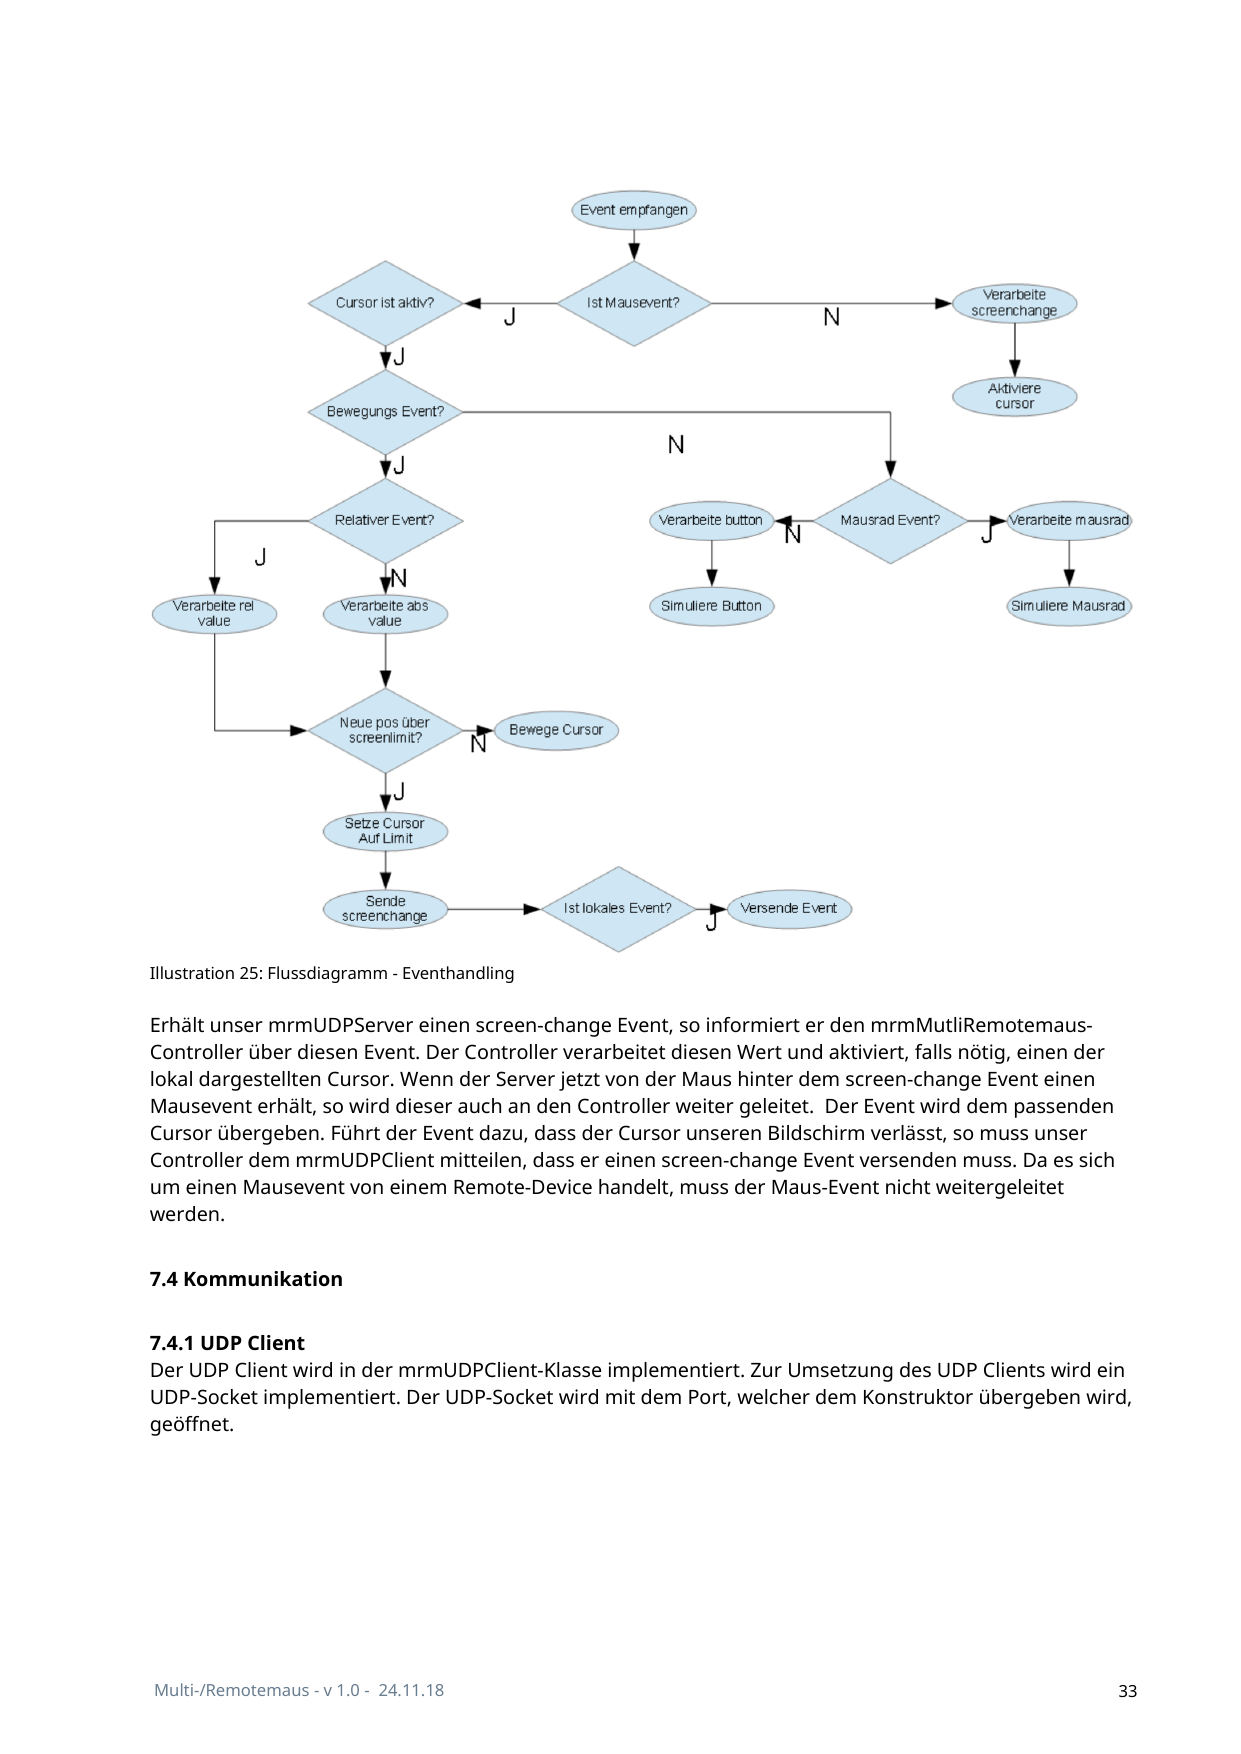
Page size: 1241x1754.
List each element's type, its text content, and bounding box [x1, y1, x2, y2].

text Illustration 25: Flussdiagramm - Eventhandling [149, 962, 1136, 984]
subtitle Kommunikation [149, 1265, 1136, 1292]
picture [149, 183, 1136, 962]
text Erhält unser mrmUDPServer einen screen-change Event, so informiert er den mrmMutliRemotemaus-Controller über diesen Event. Der Controller verarbeitet diesen Wert und aktiviert, falls nötig, einen der lokal dargestellten Cursor. Wenn der Server jetzt von der Maus hinter dem screen-change Event einen Mausevent erhält, so wird dieser auch an den Controller weiter geleitet. Der Event wird dem passenden Cursor übergeben. Führt der Event dazu, dass der Cursor unseren Bildschirm verlässt, so muss unser Controller dem mrmUDPClient mitteilen, dass er einen screen-change Event versenden muss. Da es sich um einen Mausevent von einem Remote-Device handelt, muss der Maus-Event nicht weitergeleitet werden. [149, 1012, 1136, 1227]
text Der UDP Client wird in der mrmUDPClient-Klasse implementiert. Zur Umsetzung des UDP Clients wird ein UDP-Socket implementiert. Der UDP-Socket wird mit dem Port, welcher dem Konstruktor übergeben wird, geöffnet. [149, 1356, 1136, 1437]
subtitle UDP Client [149, 1329, 1136, 1356]
